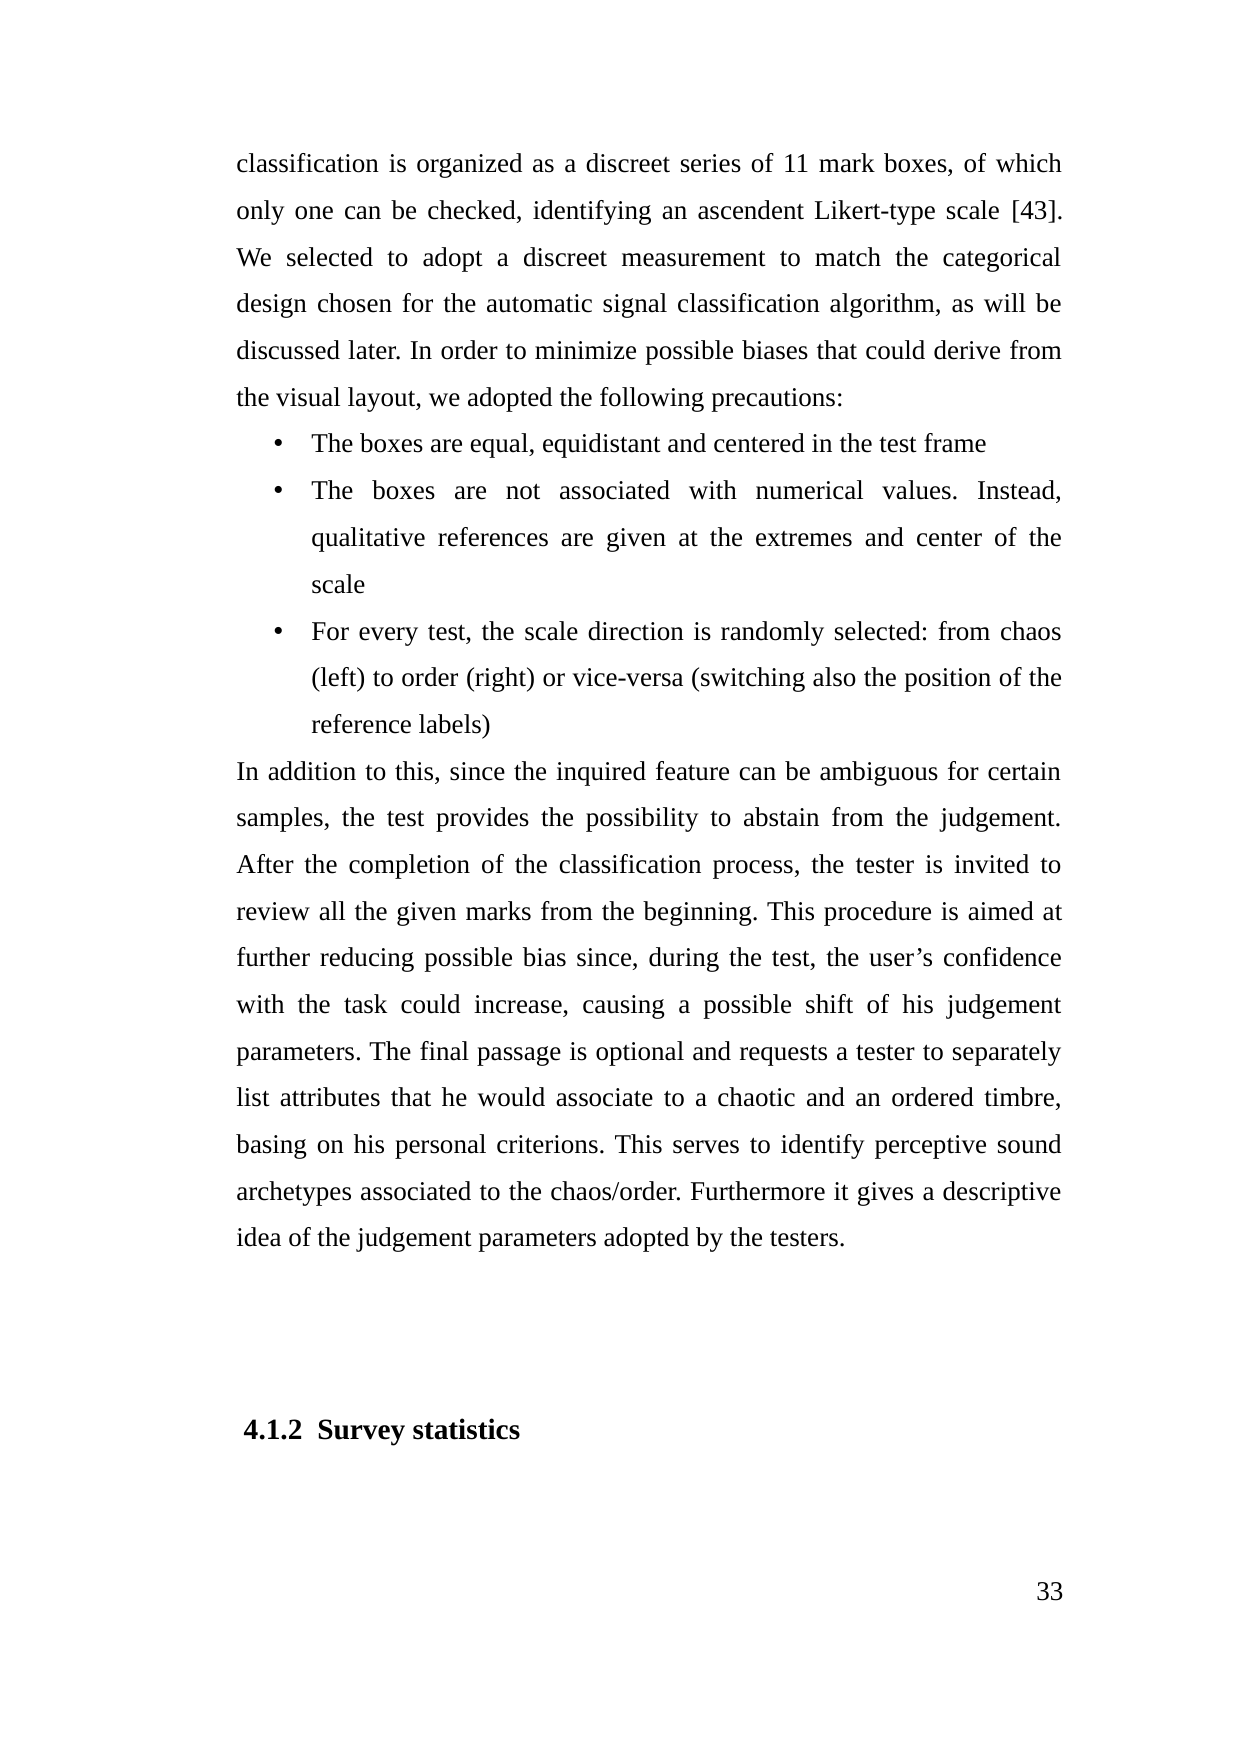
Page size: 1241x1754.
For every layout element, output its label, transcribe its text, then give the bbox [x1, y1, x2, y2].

list The boxes are not associated with numerical values. Instead, qualitative references are given at the extremes and center of the scale [274, 474, 1063, 599]
subtitle Survey statistics [236, 1412, 1063, 1446]
list For every test, the scale direction is randomly selected: from chaos (left) to order (right) or vice-versa (switching also the position of the reference labels) [274, 614, 1063, 739]
text In addition to this, since the inquired feature can be ambiguous for certain samples, the test provides the possibility to abstain from the judgement. After the completion of the classification process, the tester is invited to review all the given marks from the beginning. This procedure is aimed at further reducing possible bias since, during the test, the user’s confidence with the task could increase, causing a possible shift of his judgement parameters. The final passage is optional and requests a tester to separately list attributes that he would associate to a chaotic and an ordered timbre, basing on his personal criterions. This serves to identify perceptive sound archetypes associated to the chaos/order. Furthermore it gives a descriptive idea of the judgement parameters adopted by the testers. [236, 755, 1063, 1252]
text classification is organized as a discreet series of 11 mark boxes, of which only one can be checked, identifying an ascendent Likert-type scale [43]. We selected to adopt a discreet measurement to match the categorical design chosen for the automatic signal classification algorithm, as will be discussed later. In order to minimize possible biases that could derive from the visual layout, we adopted the following precautions: [236, 148, 1063, 412]
list The boxes are equal, equidistant and centered in the test frame [274, 428, 1063, 459]
